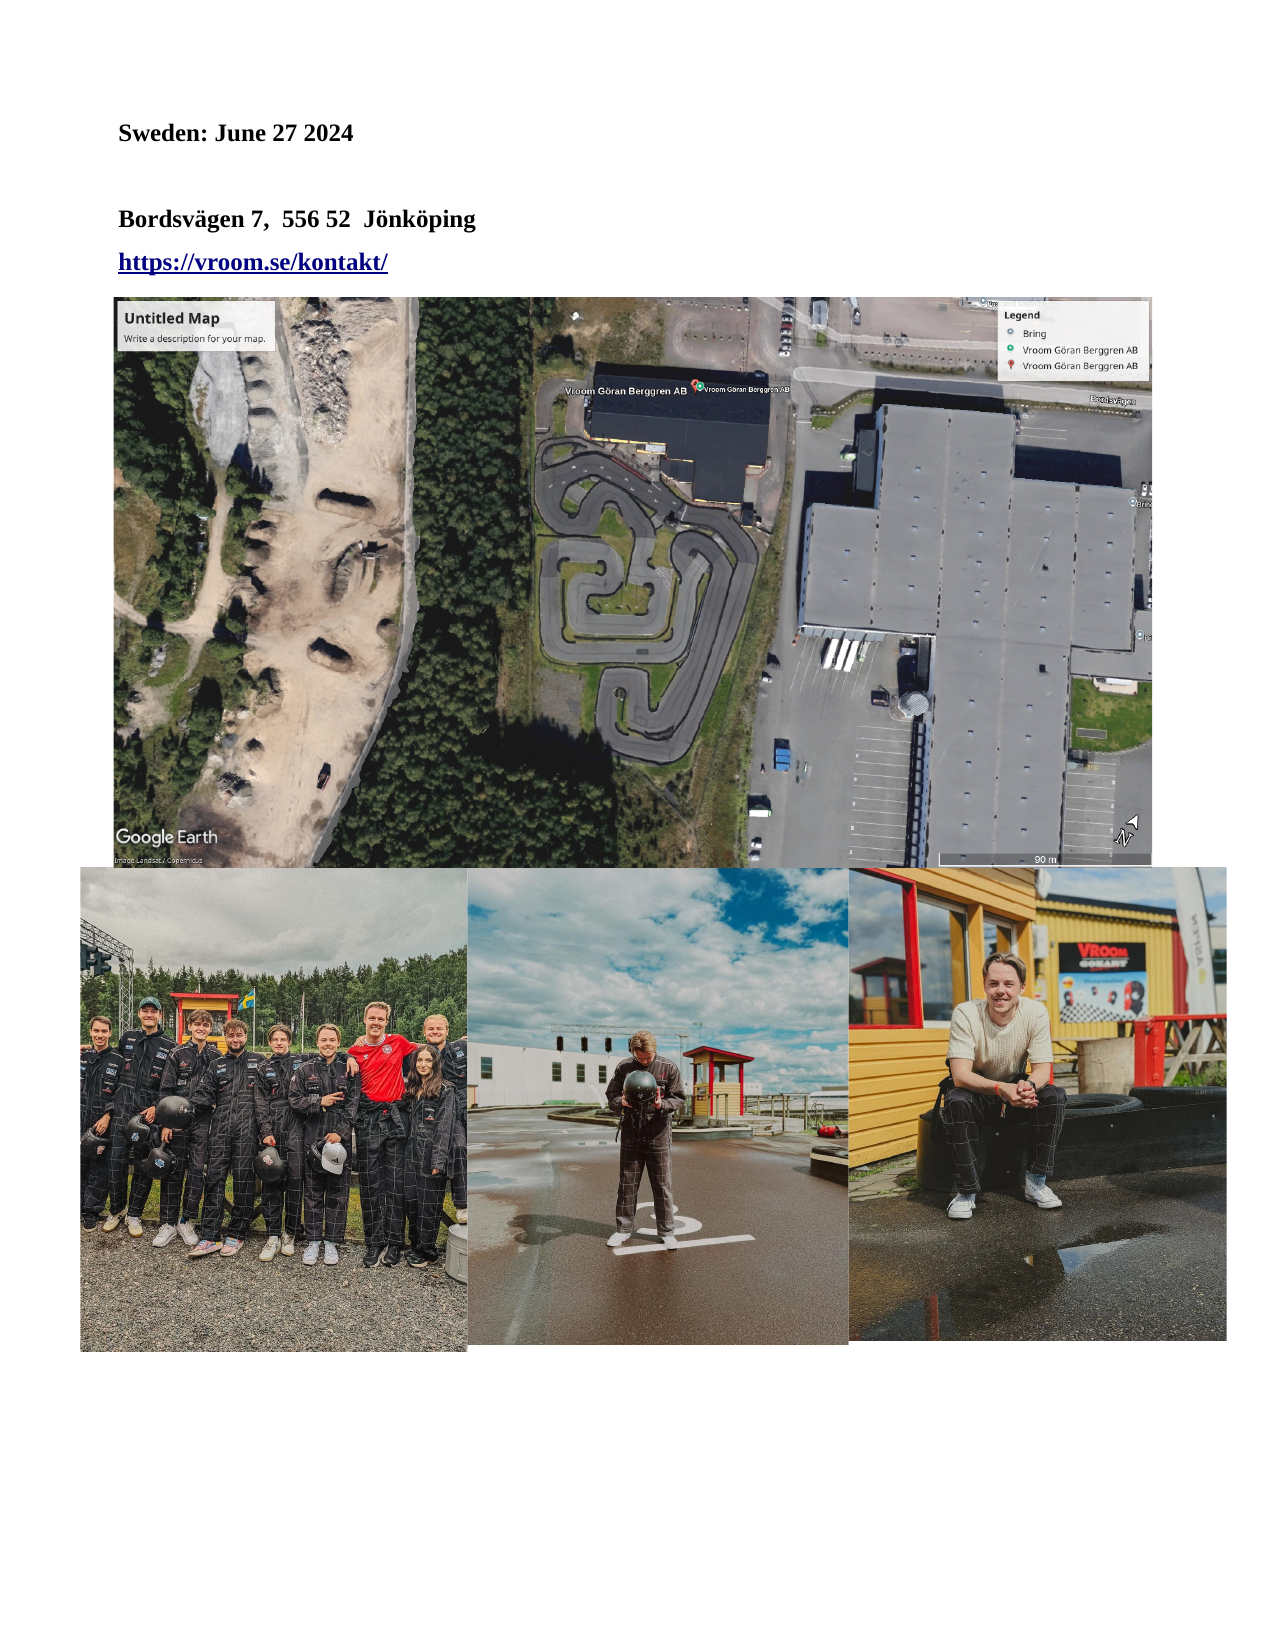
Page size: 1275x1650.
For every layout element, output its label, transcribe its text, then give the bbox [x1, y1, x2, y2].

text Bordsvägen 7, 556 52 Jönköping [118, 204, 1157, 233]
text https://vroom.se/kontakt/ [118, 247, 1157, 276]
picture [80, 297, 1227, 1352]
text Sweden: June 27 2024 [118, 118, 1157, 147]
